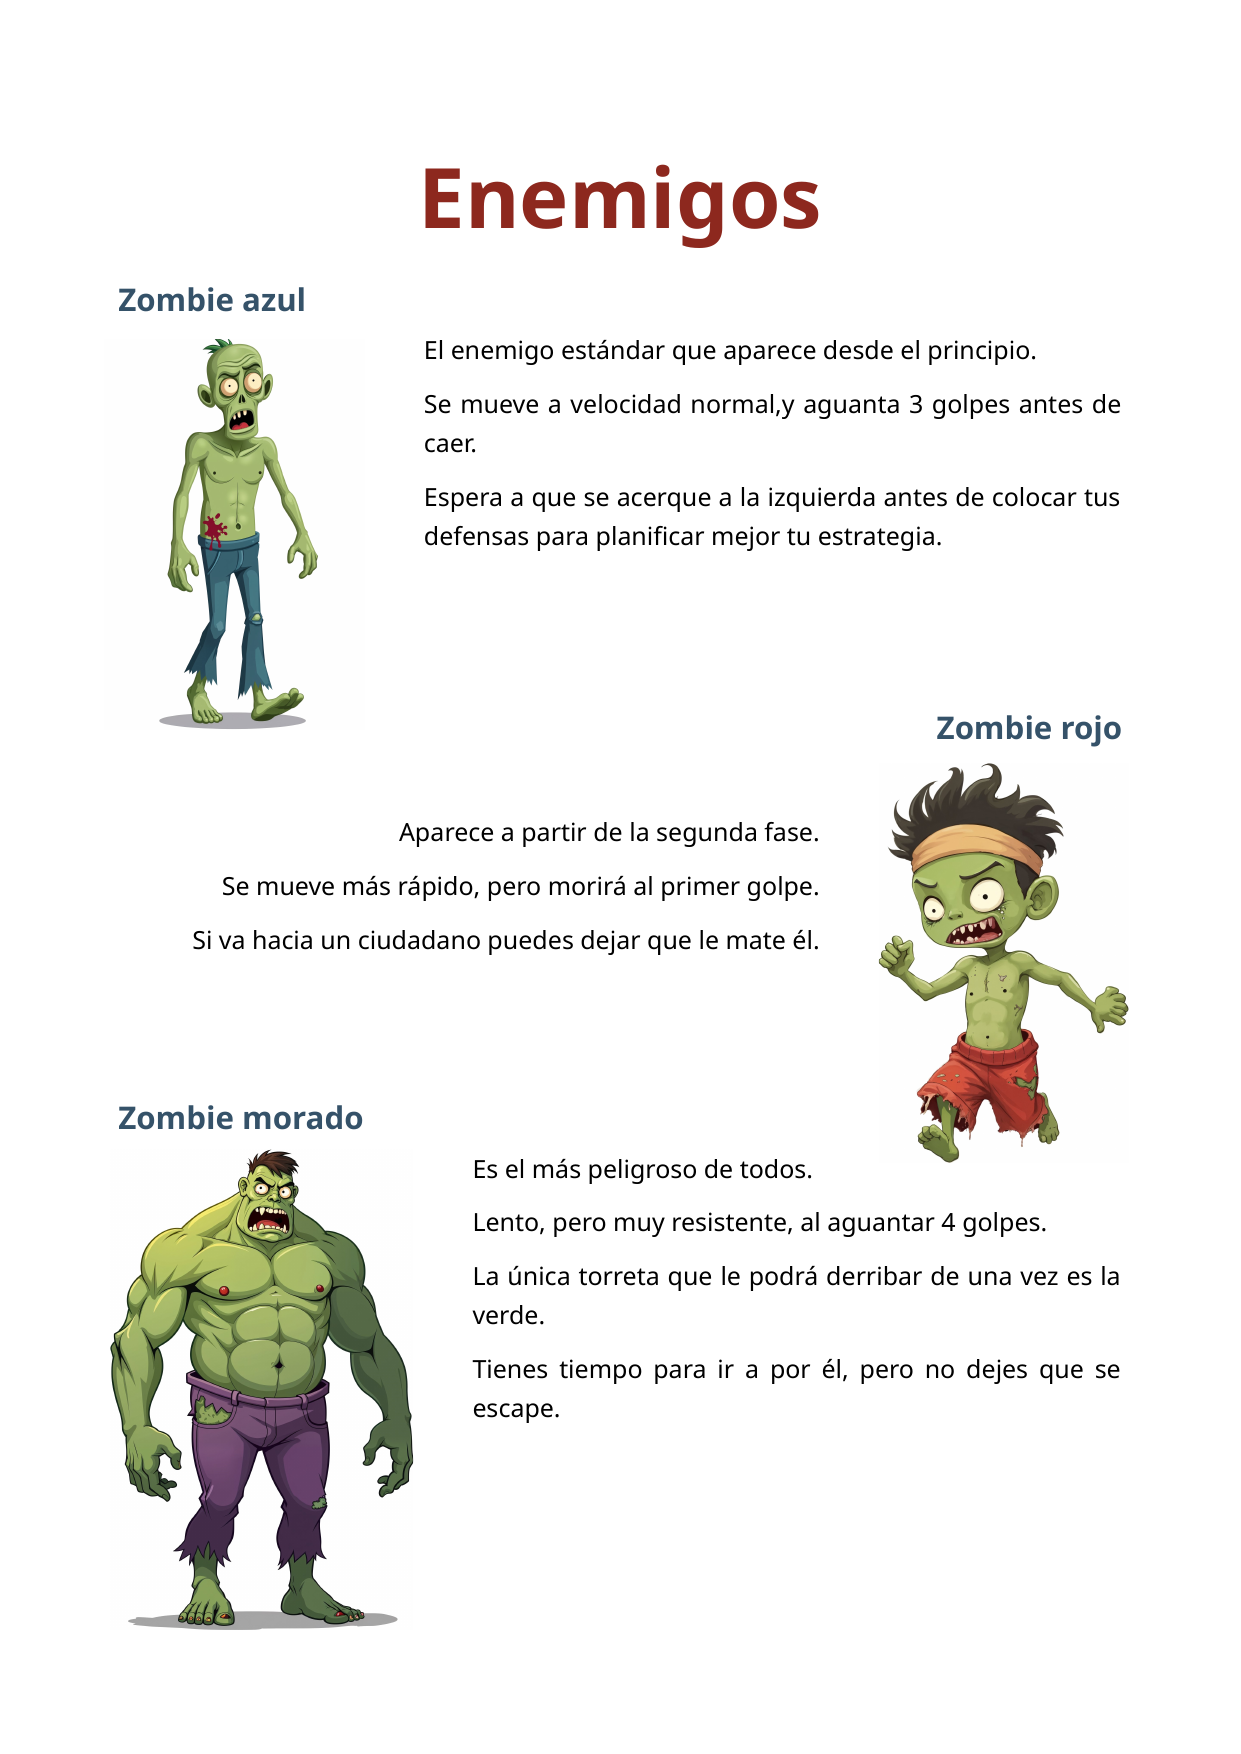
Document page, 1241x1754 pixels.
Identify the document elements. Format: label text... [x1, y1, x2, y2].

subtitle Zombie azul [118, 277, 1122, 320]
picture [878, 763, 1129, 1163]
subtitle Zombie rojo [118, 706, 1122, 749]
text La única torreta que le podrá derribar de una vez es la verde. [414, 1259, 1122, 1332]
text Lento, pero muy resistente, al aguantar 4 golpes. [414, 1205, 1122, 1239]
text El enemigo estándar que aparece desde el principio. [118, 333, 1122, 367]
picture [104, 339, 365, 730]
text Es el más peligroso de todos. [414, 1151, 1122, 1185]
text Se mueve más rápido, pero morirá al primer golpe. [118, 869, 878, 903]
picture [110, 1149, 414, 1630]
text Aparece a partir de la segunda fase. [118, 815, 878, 849]
text Espera a que se acerque a la izquierda antes de colocar tus defensas para planificar mejor tu estrategia. [365, 479, 1122, 552]
subtitle Zombie morado [118, 1096, 878, 1139]
text Si va hacia un ciudadano puedes dejar que le mate él. [118, 922, 878, 956]
text Tienes tiempo para ir a por él, pero no dejes que se escape. [414, 1352, 1122, 1425]
subtitle Enemigos [118, 139, 1122, 252]
text Se mueve a velocidad normal,y aguanta 3 golpes antes de caer. [365, 386, 1122, 459]
